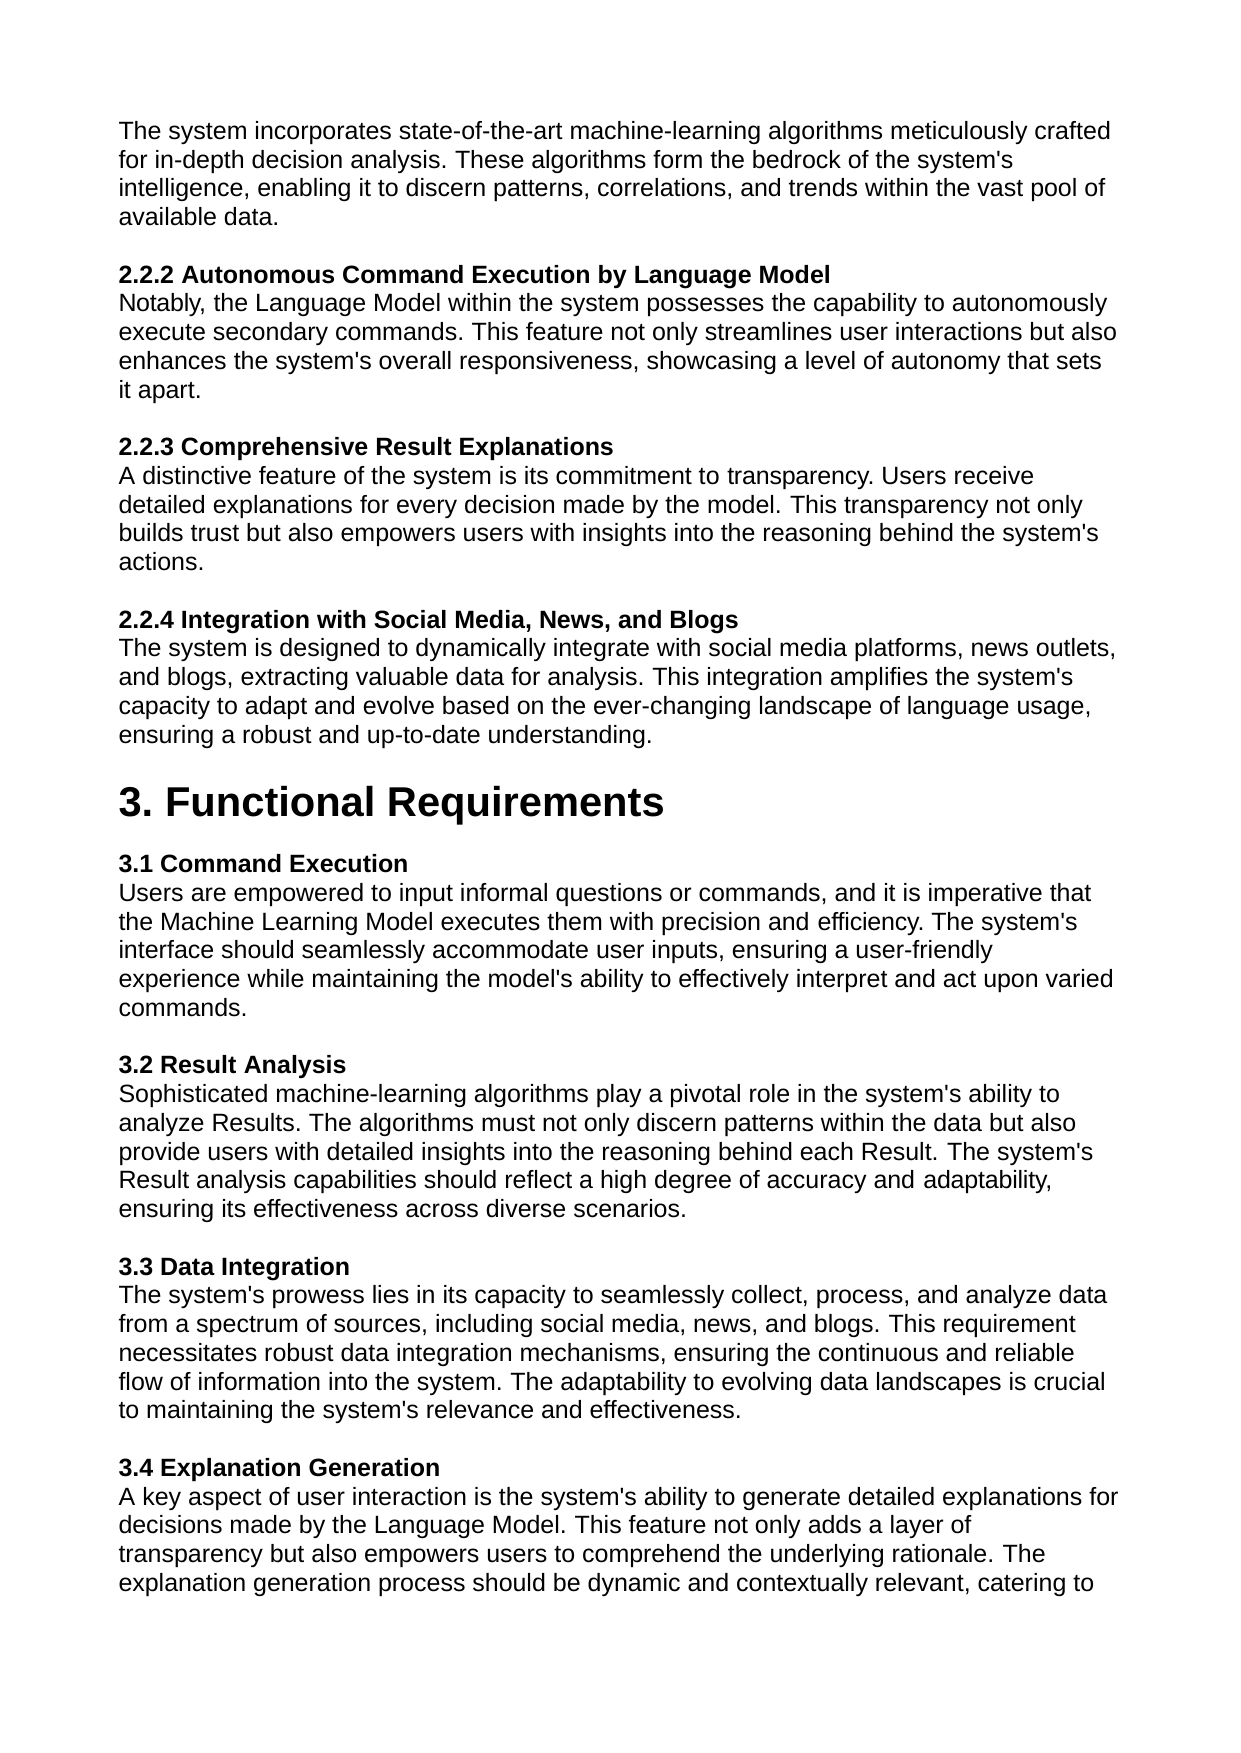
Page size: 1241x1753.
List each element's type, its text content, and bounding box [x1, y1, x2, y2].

text Notably, the Language Model within the system possesses the capability to autonomously [118, 289, 1141, 317]
text 2.2.4 Integration with Social Media, News, and Blogs [118, 606, 763, 634]
text ensuring its effectiveness across diverse scenarios. [118, 1195, 1117, 1223]
text commands. [118, 994, 1139, 1022]
text and blogs, extracting valuable data for analysis. This integration amplifies the system's [118, 663, 1142, 691]
text The system is designed to dynamically integrate with social media platforms, news outlets, [118, 634, 1142, 662]
text A distinctive feature of the system is its commitment to transparency. Users receive [118, 462, 1124, 490]
text Result analysis capabilities should reflect a high degree of accuracy and adaptability, [118, 1166, 1117, 1194]
text 3.3 Data Integration [118, 1253, 375, 1281]
text analyze Results. The algorithms must not only discern patterns within the data but also [118, 1109, 1117, 1137]
text 3. Functional Requirements [118, 779, 689, 825]
text provide users with detailed insights into the reasoning behind each Result. The system's [118, 1138, 1117, 1166]
text The system's prowess lies in its capacity to seamlessly collect, process, and analyze data [118, 1281, 1133, 1309]
text to maintaining the system's relevance and effectiveness. [118, 1396, 1133, 1424]
text ensuring a robust and up-to-date understanding. [118, 721, 1142, 749]
text the Machine Learning Model executes them with precision and efficiency. The system's [118, 908, 1139, 936]
text 3.4 Explanation Generation [118, 1454, 465, 1482]
text for in-depth decision analysis. These algorithms form the bedrock of the system's [118, 146, 1136, 174]
text Sophisticated machine-learning algorithms play a pivotal role in the system's ability to [118, 1080, 1117, 1108]
text 3.2 Result Analysis [118, 1051, 370, 1079]
text The system incorporates state-of-the-art machine-learning algorithms meticulously crafted [118, 117, 1136, 145]
text intelligence, enabling it to discern patterns, correlations, and trends within the vast pool of [118, 174, 1136, 202]
text 3.1 Command Execution [118, 850, 433, 878]
text detailed explanations for every decision made by the model. This transparency not only [118, 491, 1124, 519]
text it apart. [118, 376, 1141, 404]
text execute secondary commands. This feature not only streamlines user interactions but also [118, 318, 1141, 346]
text Users are empowered to input informal questions or commands, and it is imperative that [118, 879, 1139, 907]
text from a spectrum of sources, including social media, news, and blogs. This requirement [118, 1310, 1133, 1338]
text available data. [118, 203, 1136, 231]
text decisions made by the Language Model. This feature not only adds a layer of [118, 1511, 1142, 1539]
text explanation generation process should be dynamic and contextually relevant, catering to [118, 1569, 1142, 1597]
text transparency but also empowers users to comprehend the underlying rationale. The [118, 1540, 1142, 1568]
text capacity to adapt and evolve based on the ever-changing landscape of language usage, [118, 692, 1142, 720]
text 2.2.2 Autonomous Command Execution by Language Model [118, 261, 854, 289]
text 2.2.3 Comprehensive Result Explanations [118, 433, 639, 461]
text actions. [118, 548, 1124, 576]
text flow of information into the system. The adaptability to evolving data landscapes is crucial [118, 1368, 1133, 1396]
text builds trust but also empowers users with insights into the reasoning behind the system's [118, 519, 1124, 547]
text interface should seamlessly accommodate user inputs, ensuring a user-friendly [118, 936, 1139, 964]
text enhances the system's overall responsiveness, showcasing a level of autonomy that sets [118, 347, 1141, 375]
text experience while maintaining the model's ability to effectively interpret and act upon varied [118, 965, 1139, 993]
text A key aspect of user interaction is the system's ability to generate detailed explanations for [118, 1483, 1142, 1511]
text necessitates robust data integration mechanisms, ensuring the continuous and reliable [118, 1339, 1133, 1367]
